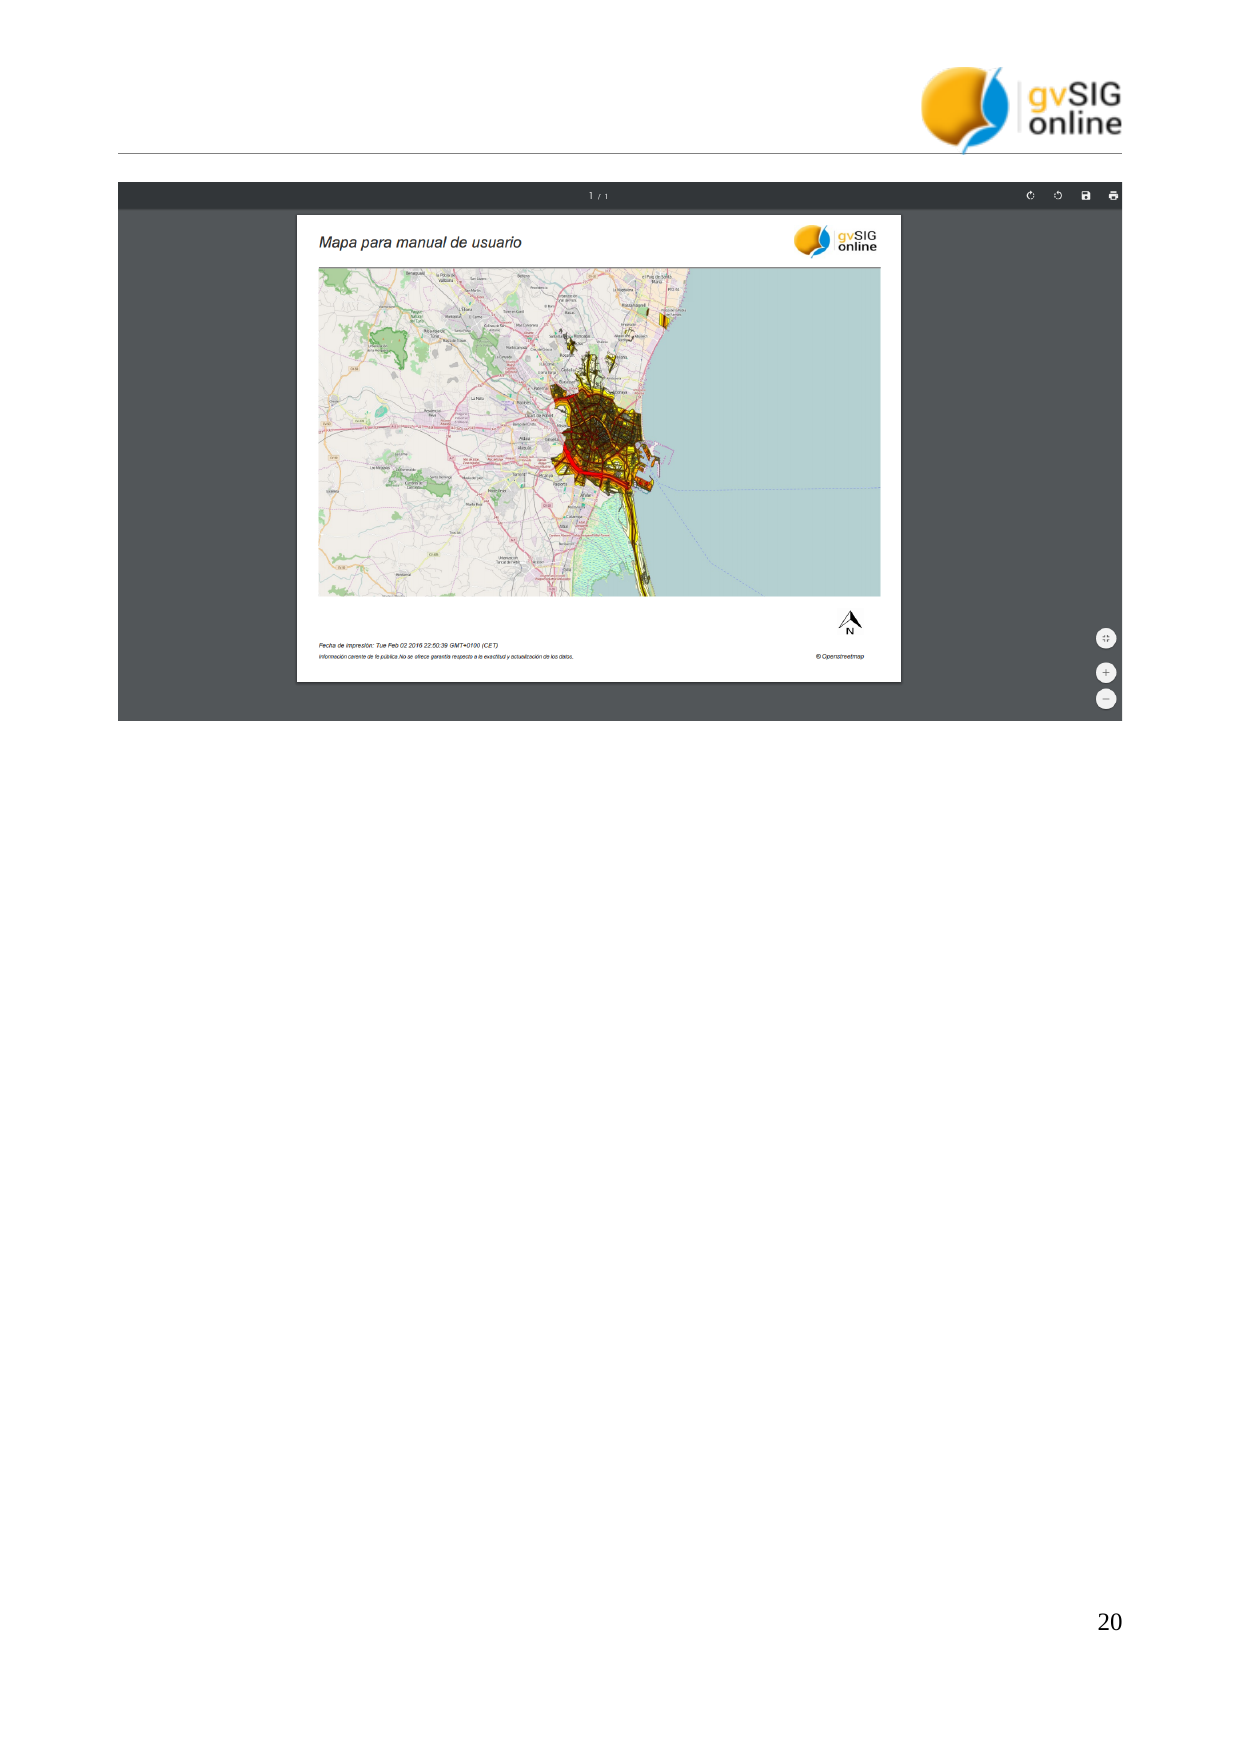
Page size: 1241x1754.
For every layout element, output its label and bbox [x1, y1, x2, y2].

picture [921, 67, 1122, 155]
picture [118, 182, 1123, 721]
